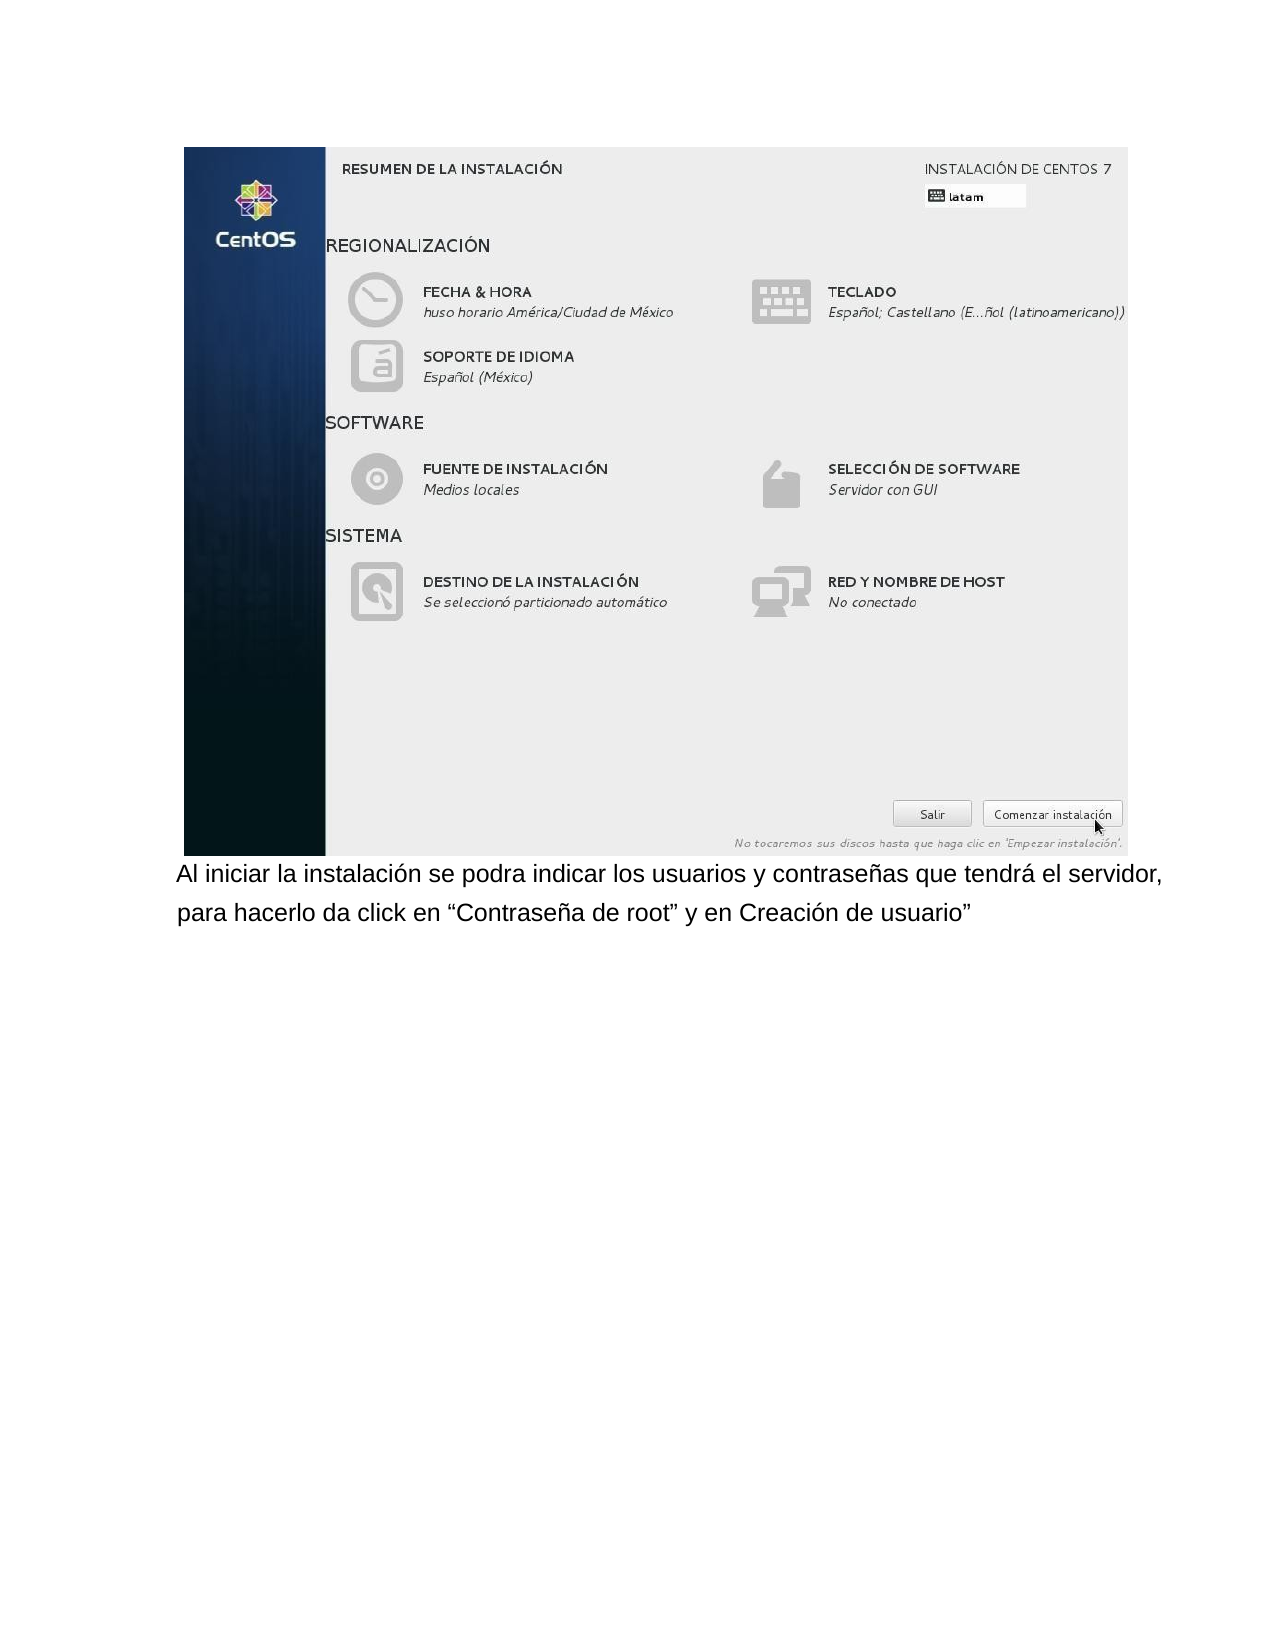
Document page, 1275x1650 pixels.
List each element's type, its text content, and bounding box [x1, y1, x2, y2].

picture [184, 147, 1128, 856]
text Al iniciar la instalación se podra indicar los usuarios y contraseñas que tendrá el servidor, para hacerlo da click en “Contraseña de root” y en Creación de usuario” [176, 859, 1167, 927]
